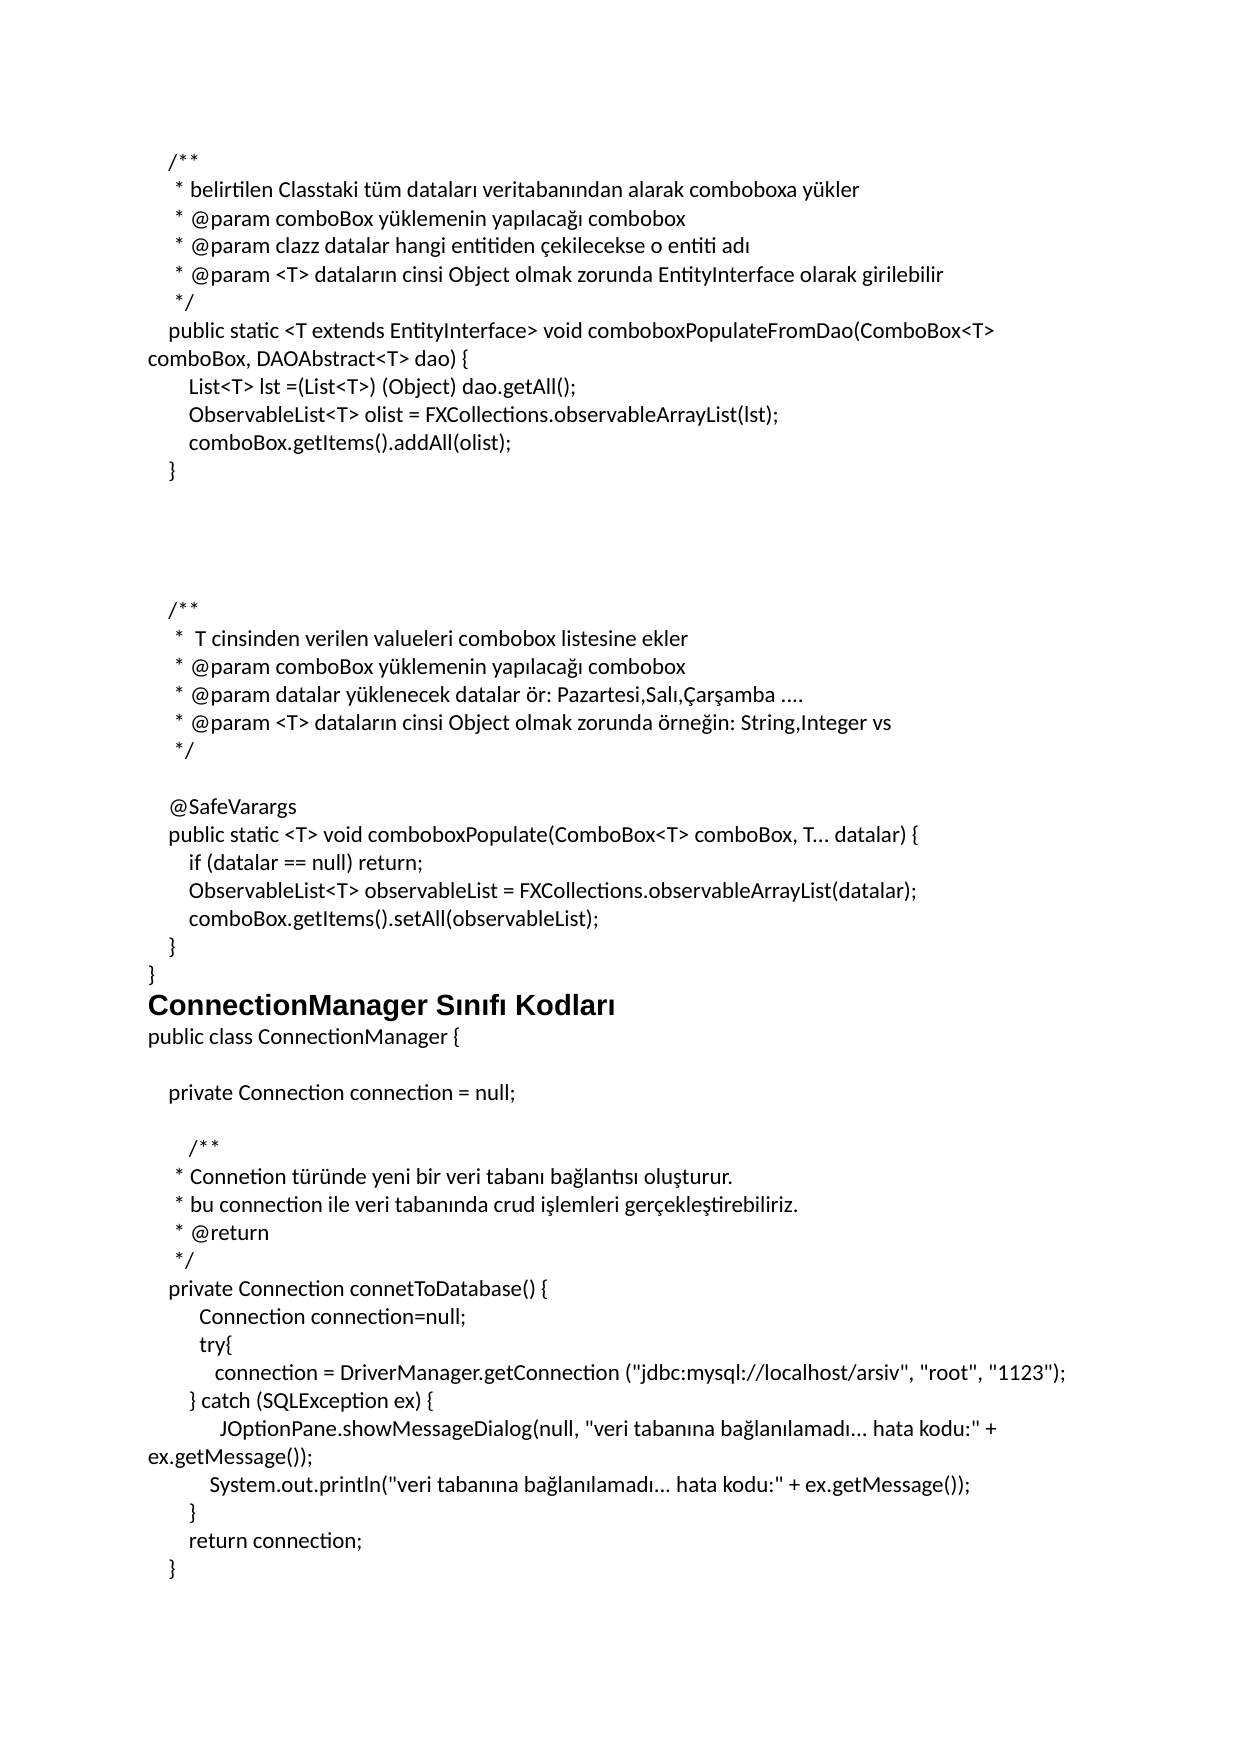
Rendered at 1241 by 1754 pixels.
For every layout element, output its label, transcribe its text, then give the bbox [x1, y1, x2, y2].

text * @param comboBox yüklemenin yapılacağı combobox [148, 652, 1093, 680]
text */ [148, 736, 1093, 764]
text List<T> lst =(List<T>) (Object) dao.getAll(); [148, 372, 1093, 400]
text * @param datalar yüklenecek datalar ör: Pazartesi,Salı,Çarşamba .... [148, 680, 1093, 708]
text return connection; [148, 1526, 1093, 1554]
text * bu connection ile veri tabanında crud işlemleri gerçekleştirebiliriz. [148, 1190, 1093, 1218]
text } catch (SQLException ex) { [148, 1386, 1093, 1414]
text /** [148, 1134, 1093, 1162]
text */ [148, 1246, 1093, 1274]
text } [148, 932, 1093, 960]
text try{ [148, 1330, 1093, 1358]
text public class ConnectionManager { [148, 1022, 1093, 1050]
text * @param clazz datalar hangi entitiden çekilecekse o entiti adı [148, 232, 1093, 260]
text Connection connection=null; [148, 1302, 1093, 1330]
text private Connection connection = null; [148, 1078, 1093, 1106]
text connection = DriverManager.getConnection ("jdbc:mysql://localhost/arsiv", "root", "1123"); [148, 1358, 1093, 1386]
text */ [148, 288, 1093, 316]
text * belirtilen Classtaki tüm dataları veritabanından alarak comboboxa yükler [148, 176, 1093, 204]
text comboBox.getItems().setAll(observableList); [148, 904, 1093, 932]
text * @return [148, 1218, 1093, 1246]
text System.out.println("veri tabanına bağlanılamadı... hata kodu:" + ex.getMessage()); [148, 1470, 1093, 1498]
text if (datalar == null) return; [148, 848, 1093, 876]
text * @param <T> dataların cinsi Object olmak zorunda EntityInterface olarak girilebilir [148, 260, 1093, 288]
text * @param <T> dataların cinsi Object olmak zorunda örneğin: String,Integer vs [148, 708, 1093, 736]
text /** [148, 596, 1093, 624]
text * Connetion türünde yeni bir veri tabanı bağlantısı oluşturur. [148, 1162, 1093, 1190]
text ObservableList<T> observableList = FXCollections.observableArrayList(datalar); [148, 876, 1093, 904]
text } [148, 456, 1093, 484]
text JOptionPane.showMessageDialog(null, "veri tabanına bağlanılamadı... hata kodu:" + ex.getMessage()); [148, 1414, 1093, 1470]
subtitle ConnectionManager Sınıfı Kodları [148, 988, 1093, 1022]
text private Connection connetToDatabase() { [148, 1274, 1093, 1302]
text } [148, 1554, 1093, 1582]
text } [148, 1498, 1093, 1526]
text * T cinsinden verilen valueleri combobox listesine ekler [148, 624, 1093, 652]
text /** [148, 148, 1093, 176]
text public static <T> void comboboxPopulate(ComboBox<T> comboBox, T... datalar) { [148, 820, 1093, 848]
text ObservableList<T> olist = FXCollections.observableArrayList(lst); [148, 400, 1093, 428]
text @SafeVarargs [148, 792, 1093, 820]
text public static <T extends EntityInterface> void comboboxPopulateFromDao(ComboBox<T> comboBox, DAOAbstract<T> dao) { [148, 316, 1093, 372]
text comboBox.getItems().addAll(olist); [148, 428, 1093, 456]
text * @param comboBox yüklemenin yapılacağı combobox [148, 204, 1093, 232]
text } [148, 960, 1093, 988]
